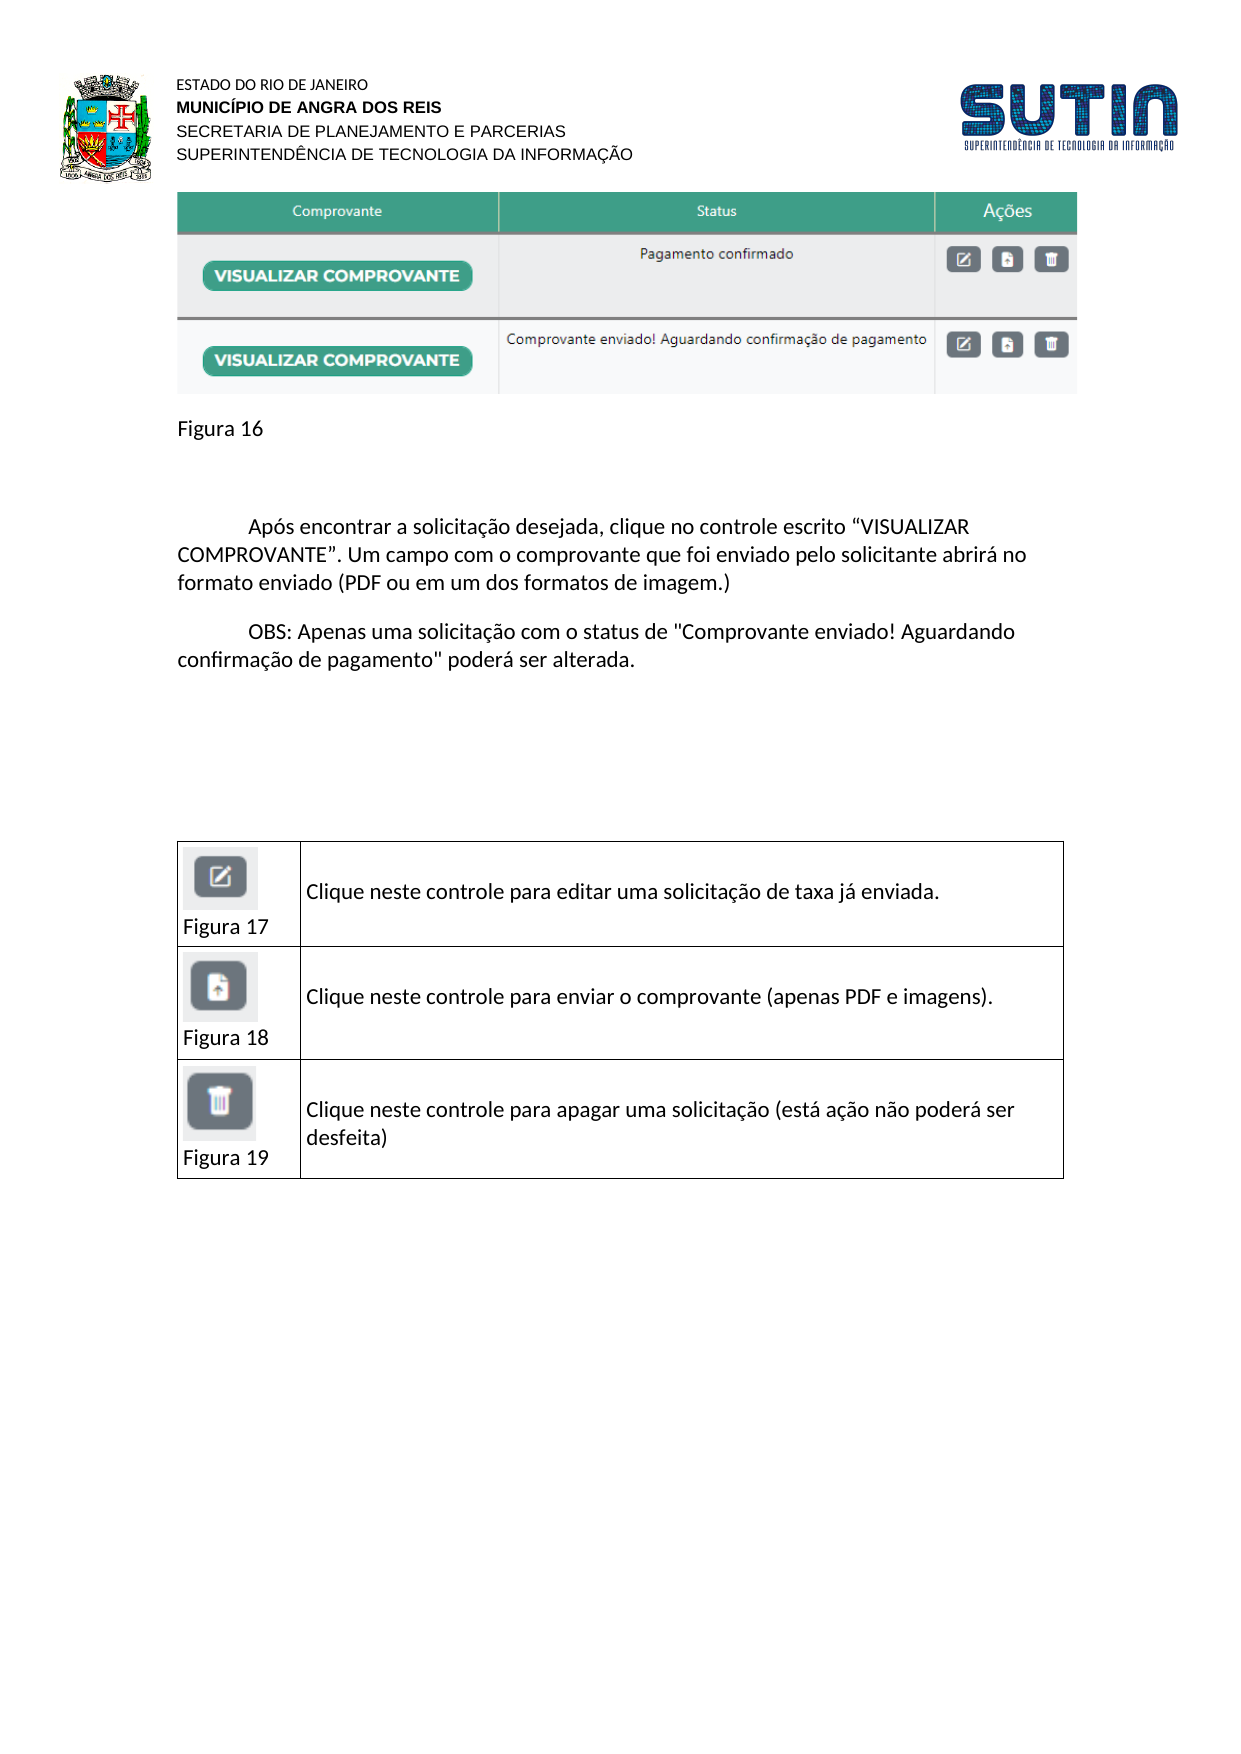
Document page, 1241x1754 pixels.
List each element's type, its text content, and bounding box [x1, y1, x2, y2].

text Após encontrar a solicitação desejada, clique no controle escrito “VISUALIZAR COMPROVANTE”. Um campo com o comprovante que foi enviado pelo solicitante abrirá no formato enviado (PDF ou em um dos formatos de imagem.) [177, 512, 1063, 596]
text OBS: Apenas uma solicitação com o status de "Comprovante enviado! Aguardando confirmação de pagamento" poderá ser alterada. [177, 617, 1063, 673]
table_cell Clique neste controle para enviar o comprovante (apenas PDF e imagens). [301, 947, 1063, 1059]
table_cell Clique neste controle para apagar uma solicitação (está ação não poderá ser desfeita) [301, 1060, 1063, 1178]
table_header Clique neste controle para editar uma solicitação de taxa já enviada. [301, 842, 1063, 946]
table_cell Figura 18 [178, 947, 300, 1059]
text Figura 16 [177, 414, 1063, 442]
picture [59, 73, 155, 185]
picture [955, 81, 1181, 157]
table_cell Figura 19 [178, 1060, 300, 1178]
table_header Figura 17 [178, 842, 300, 946]
